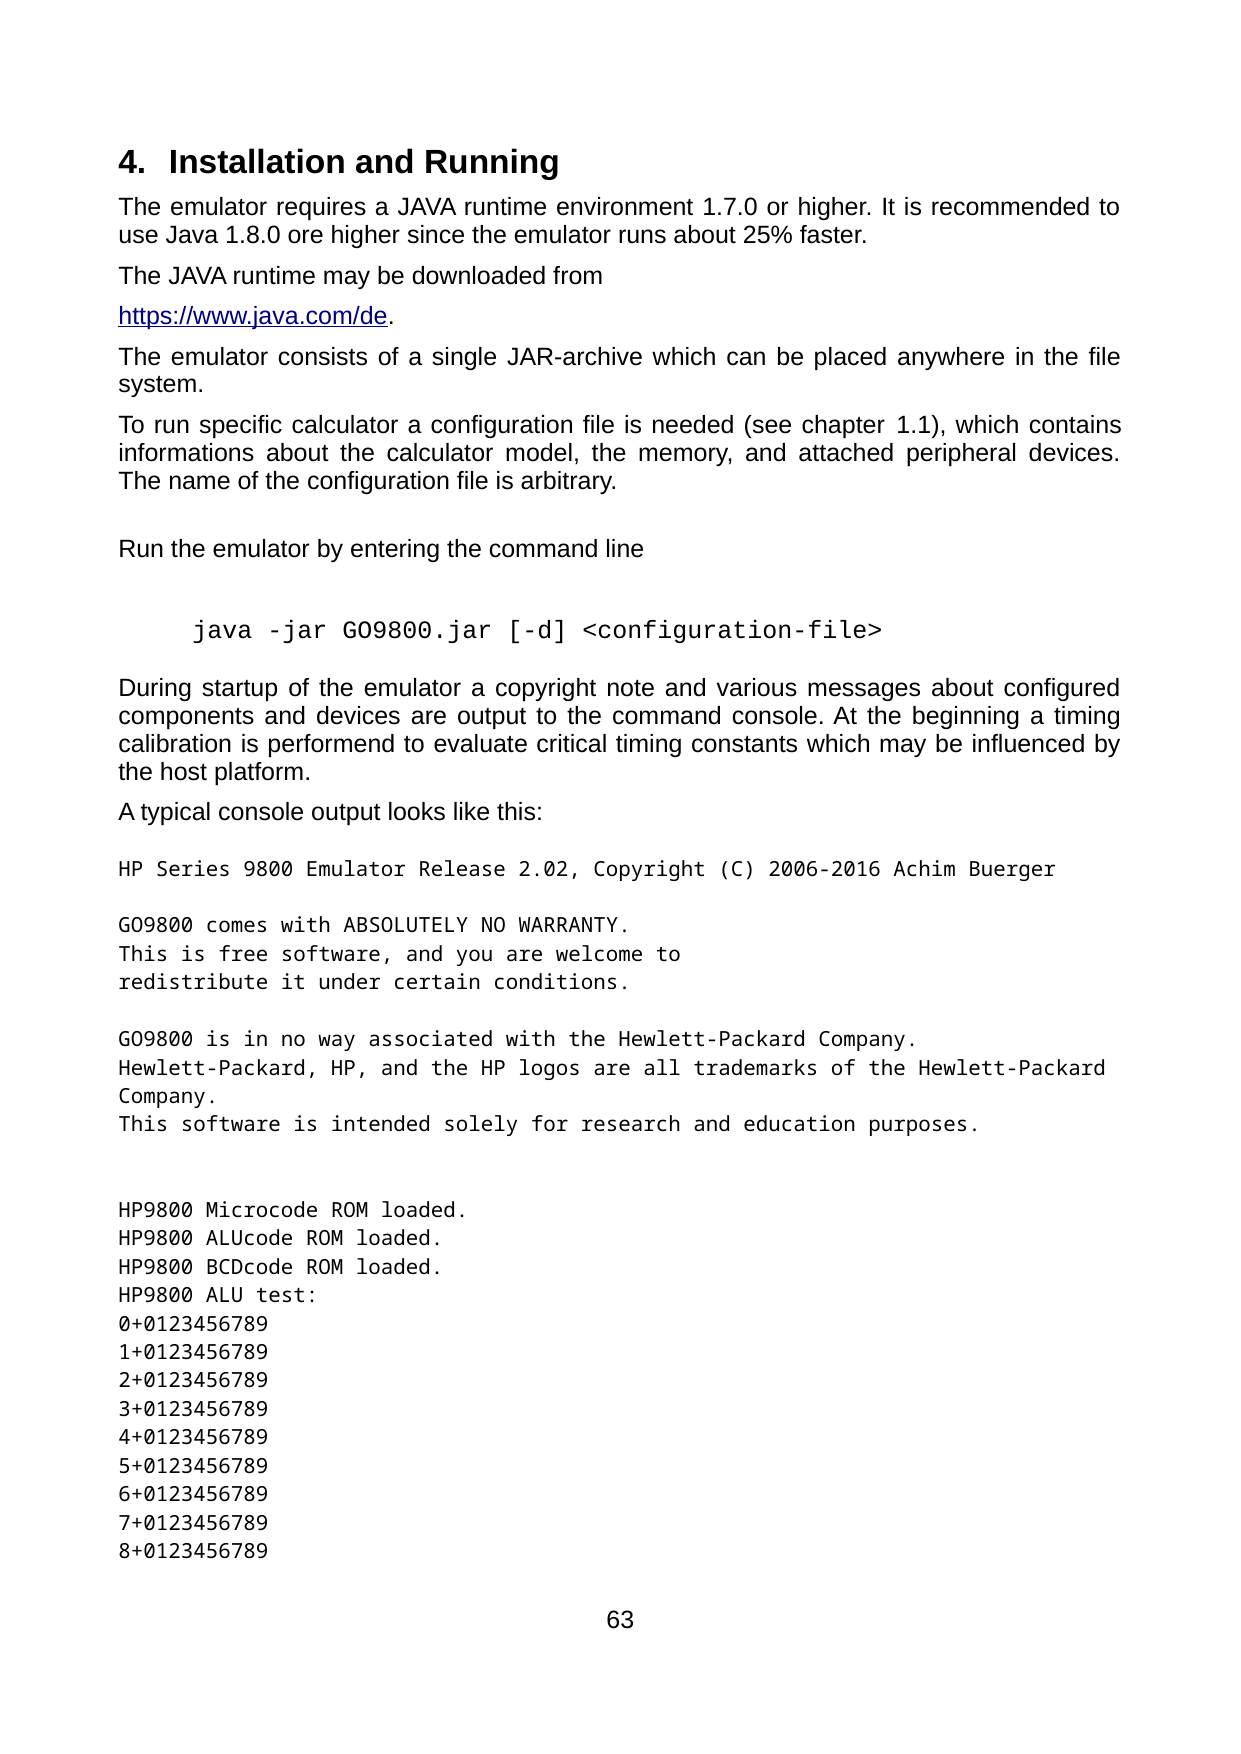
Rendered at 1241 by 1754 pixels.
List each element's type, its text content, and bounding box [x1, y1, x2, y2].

text 5+0123456789 [118, 1451, 1122, 1479]
text The emulator requires a JAVA runtime environment 1.7.0 or higher. It is recommended to use Java 1.8.0 ore higher since the emulator runs about 25% faster. [118, 193, 1122, 249]
text The emulator consists of a single JAR-archive which can be placed anywhere in the file system. [118, 342, 1122, 398]
text This software is intended solely for research and education purposes. [118, 1109, 1122, 1138]
text HP9800 ALU test: [118, 1280, 1122, 1309]
text HP9800 BCDcode ROM loaded. [118, 1252, 1122, 1280]
text GO9800 is in no way associated with the Hewlett-Packard Company. [118, 1024, 1122, 1053]
text 4+0123456789 [118, 1422, 1122, 1451]
text 2+0123456789 [118, 1366, 1122, 1394]
text The JAVA runtime may be downloaded from [118, 261, 1122, 289]
text java -jar GO9800.jar [-d] <configuration-file> [118, 616, 1122, 646]
text 6+0123456789 [118, 1479, 1122, 1508]
text A typical console output looks like this: [118, 798, 1122, 826]
text HP9800 Microcode ROM loaded. [118, 1195, 1122, 1223]
text HP Series 9800 Emulator Release 2.02, Copyright (C) 2006-2016 Achim Buerger [118, 854, 1122, 882]
text Run the emulator by entering the command line [118, 535, 1122, 563]
text HP9800 ALUcode ROM loaded. [118, 1223, 1122, 1252]
text 3+0123456789 [118, 1394, 1122, 1422]
text Hewlett-Packard, HP, and the HP logos are all trademarks of the Hewlett-Packard Company. [118, 1053, 1122, 1109]
text This is free software, and you are welcome to [118, 939, 1122, 967]
text To run specific calculator a configuration file is needed (see chapter 1.1), which contains informations about the calculator model, the memory, and attached peripheral devices. The name of the configuration file is arbitrary. [118, 411, 1122, 494]
text 1+0123456789 [118, 1337, 1122, 1366]
text 8+0123456789 [118, 1536, 1122, 1564]
text 7+0123456789 [118, 1508, 1122, 1536]
text 0+0123456789 [118, 1309, 1122, 1337]
subtitle Installation and Running [118, 143, 1122, 181]
text GO9800 comes with ABSOLUTELY NO WARRANTY. [118, 911, 1122, 939]
text redistribute it under certain conditions. [118, 967, 1122, 996]
text https://www.java.com/de. [118, 302, 1122, 330]
text During startup of the emulator a copyright note and various messages about configured components and devices are output to the command console. At the beginning a timing calibration is performend to evaluate critical timing constants which may be influenced by the host platform. [118, 674, 1122, 785]
